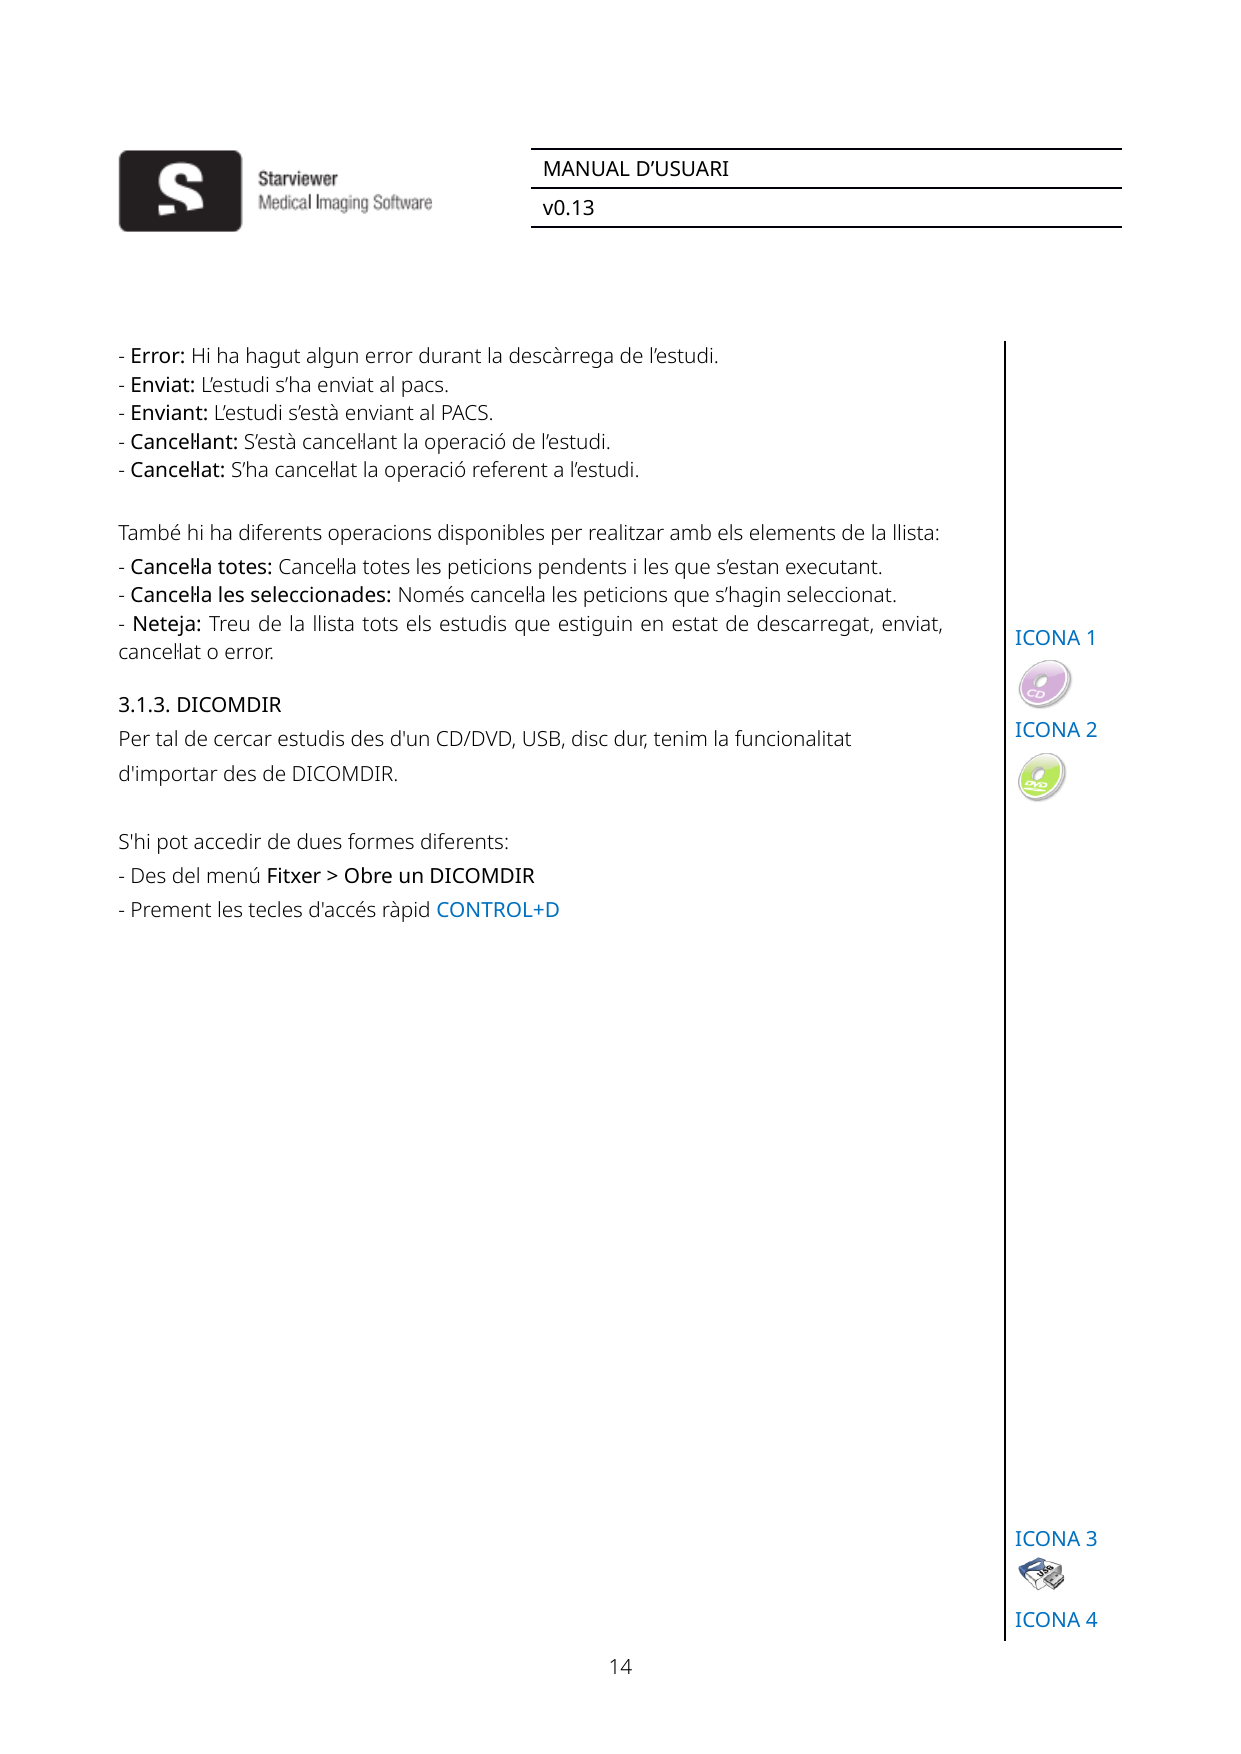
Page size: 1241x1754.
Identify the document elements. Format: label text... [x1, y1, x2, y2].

picture [1018, 1557, 1065, 1600]
text - Neteja: Treu de la llista tots els estudis que estiguin en estat de descarregat, enviat, cancel·lat o error. [118, 609, 1004, 666]
text - Des del menú Fitxer > Obre un DICOMDIR [118, 861, 1004, 889]
text S'hi pot accedir de dues formes diferents: [118, 827, 1004, 855]
text - Cancel·la totes: Cancel·la totes les peticions pendents i les que s’estan executant. [118, 552, 1004, 580]
text - Error: Hi ha hagut algun error durant la descàrrega de l’estudi. [118, 341, 1004, 370]
text - Enviat: L’estudi s’ha enviat al pacs. [118, 370, 1004, 398]
text - Enviant: L’estudi s’està enviant al PACS. [118, 398, 1004, 427]
text - Prement les tecles d'accés ràpid CONTROL+D [118, 895, 1004, 923]
text - Cancel·la les seleccionades: Només cancel·la les peticions que s’hagin seleccionat. [118, 580, 1004, 609]
picture [1014, 656, 1075, 710]
text ICONA 4 [1015, 1605, 1113, 1632]
text ICONA 1 [1015, 623, 1113, 651]
text Per tal de cercar estudis des d'un CD/DVD, USB, disc dur, tenim la funcionalitat d'importar des de DICOMDIR. [118, 724, 1004, 787]
text - Cancel·lant: S’està cancel·lant la operació de l’estudi. [118, 427, 1004, 455]
subtitle DICOMDIR [118, 691, 1004, 719]
text També hi ha diferents operacions disponibles per realitzar amb els elements de la llista: [118, 518, 1004, 546]
picture [1014, 749, 1068, 803]
text ICONA 3 [1015, 1524, 1113, 1552]
text - Cancel·lat: S’ha cancel·lat la operació referent a l’estudi. [118, 455, 1004, 484]
text ICONA 2 [1015, 716, 1113, 744]
